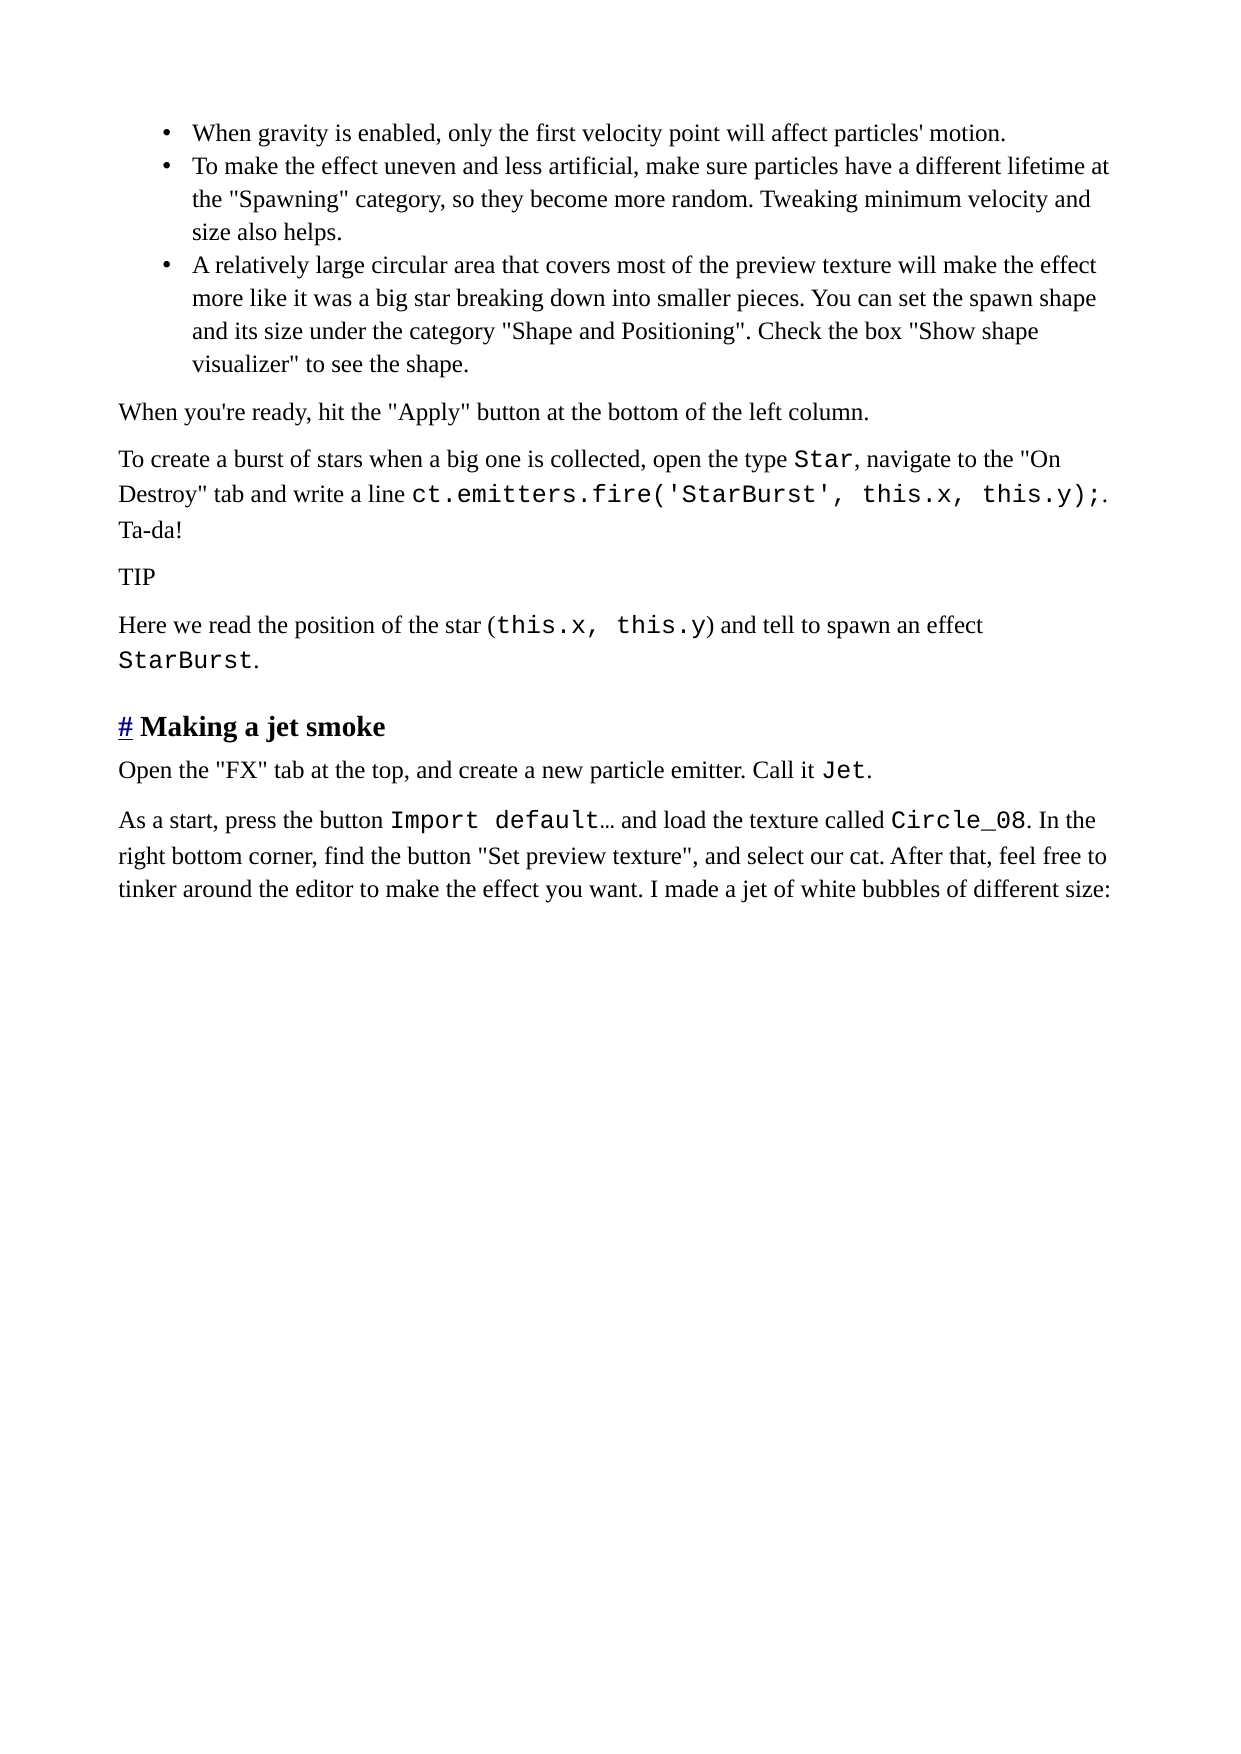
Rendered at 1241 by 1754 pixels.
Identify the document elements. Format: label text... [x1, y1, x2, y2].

list A relatively large circular area that covers most of the preview texture will make the effect more like it was a big star breaking down into smaller pieces. You can set the spawn shape and its size under the category "Shape and Positioning". Check the box "Show shape visualizer" to see the shape. [162, 250, 1122, 378]
list When gravity is enabled, only the first velocity point will affect particles' motion. [162, 118, 1122, 147]
text TIP [118, 562, 1122, 591]
text As a start, press the button Import default… and load the texture called Circle_08. In the right bottom corner, find the button "Set preview texture", and select our cat. After that, feel free to tinker around the editor to make the effect you want. I made a jet of white bubbles of different size: [118, 806, 1122, 902]
subtitle # Making a jet smoke [118, 709, 1122, 743]
text To create a burst of stars when a big one is collected, open the type Star, navigate to the "On Destroy" tab and write a line ct.emitters.fire('StarBurst', this.x, this.y);. Ta-da! [118, 444, 1122, 543]
text Open the "FX" tab at the top, and create a new particle emitter. Call it Jet. [118, 756, 1122, 786]
list To make the effect uneven and less artificial, make sure particles have a different lifetime at the "Spawning" category, so they become more random. Tweaking minimum velocity and size also helps. [162, 151, 1122, 246]
text Here we read the position of the star (this.x, this.y) and tell to spawn an effect StarBurst. [118, 610, 1122, 676]
text When you're ready, hit the "Apply" button at the bottom of the left column. [118, 397, 1122, 426]
